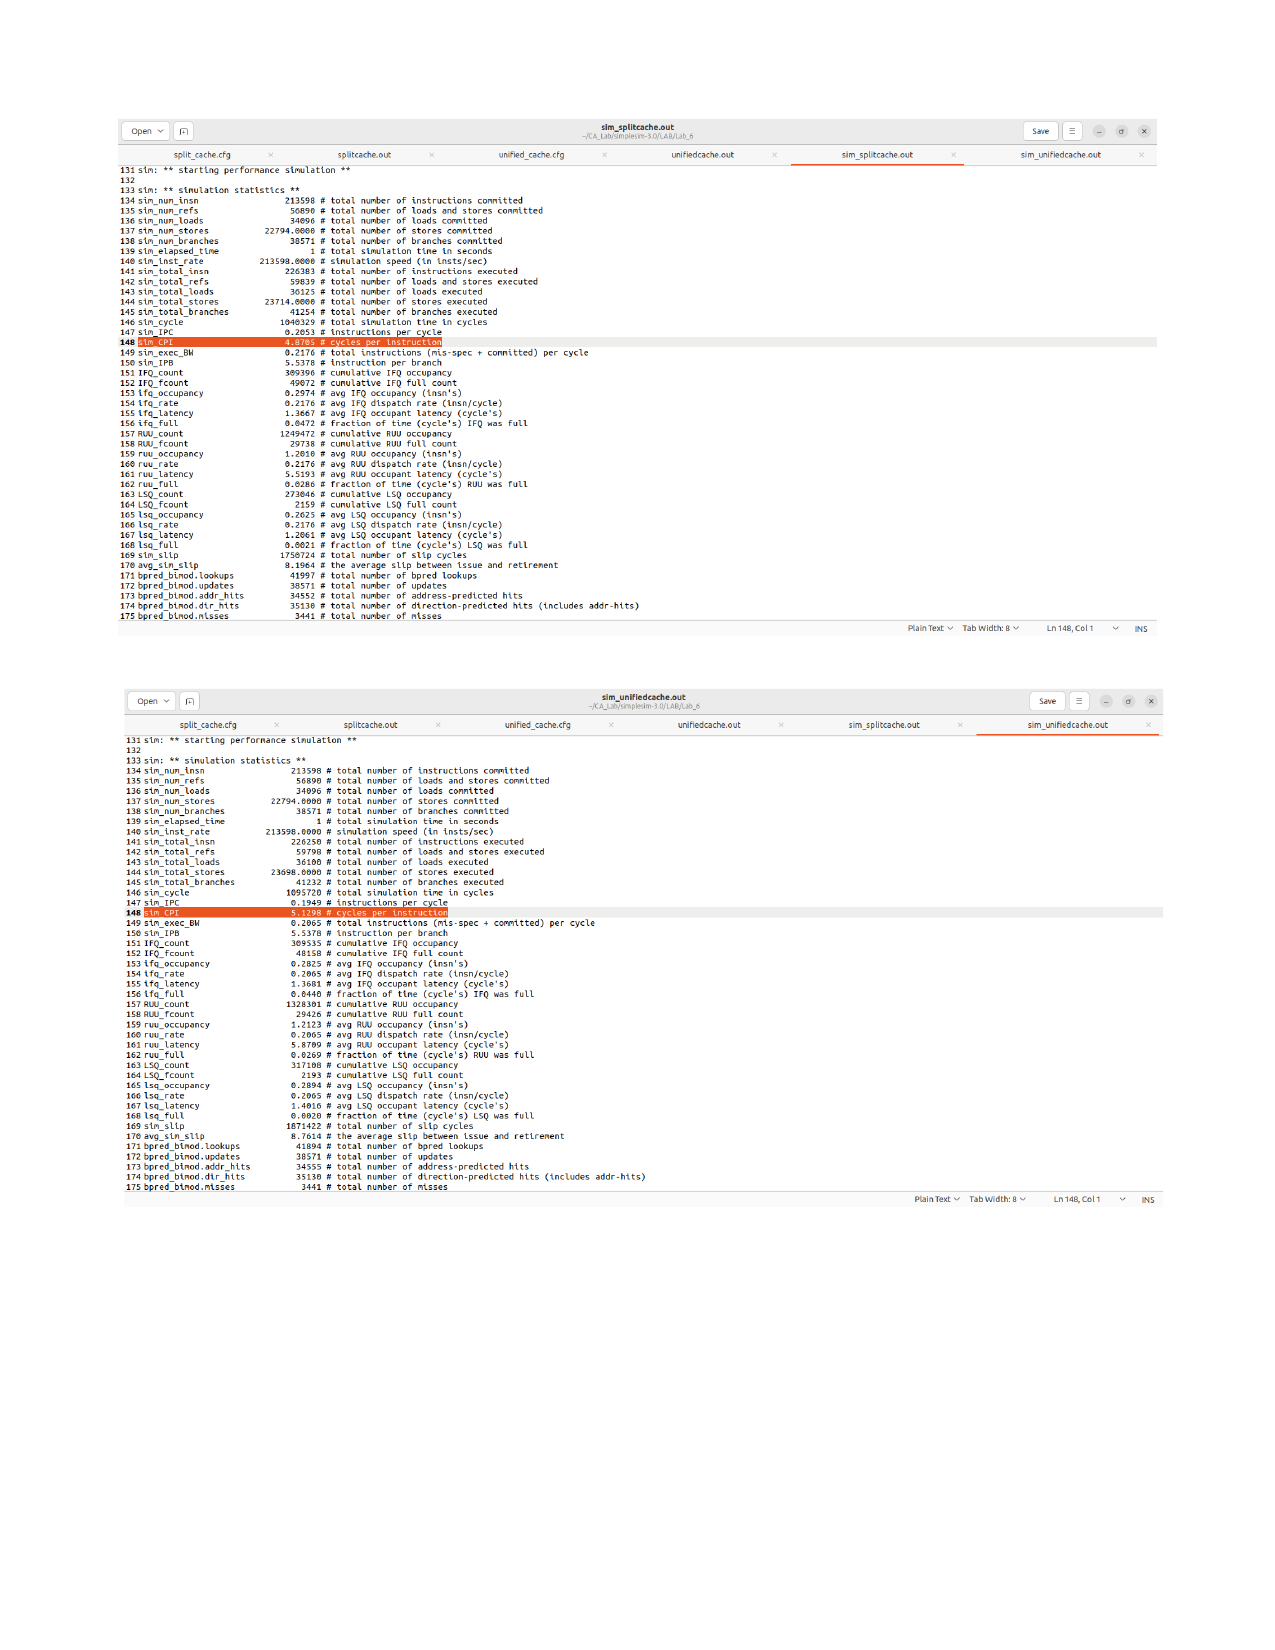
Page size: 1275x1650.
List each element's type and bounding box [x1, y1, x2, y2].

picture [124, 688, 1164, 1207]
picture [118, 118, 1157, 636]
